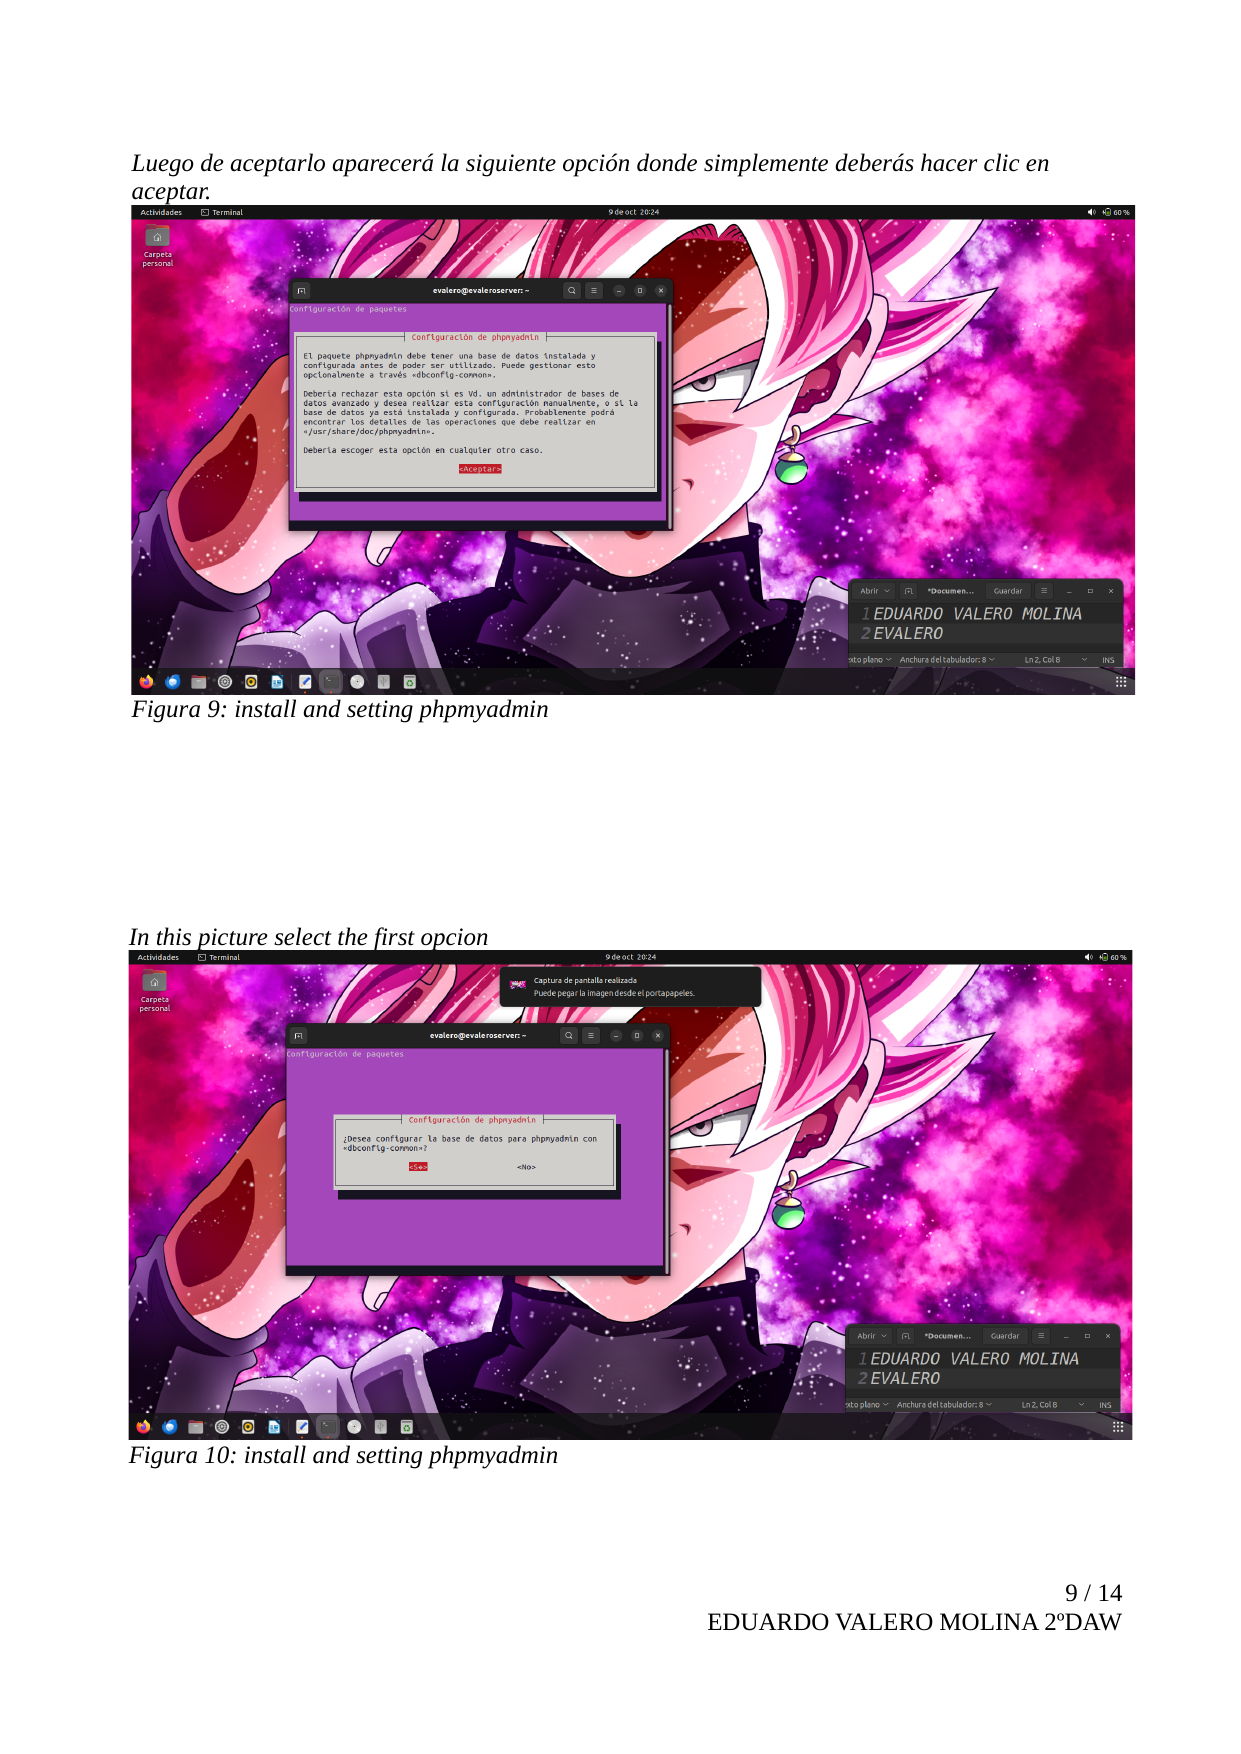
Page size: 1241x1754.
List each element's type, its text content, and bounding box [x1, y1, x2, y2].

text Luego de aceptarlo aparecerá la siguiente opción donde simplemente deberás hacer clic en aceptar. [131, 148, 1135, 205]
picture [131, 205, 1136, 695]
text Figura 9: install and setting phpmyadmin [131, 695, 1135, 723]
text Figura 10: install and setting phpmyadmin [128, 1440, 1132, 1468]
picture [128, 950, 1133, 1440]
text In this picture select the first opcion [128, 922, 1132, 950]
